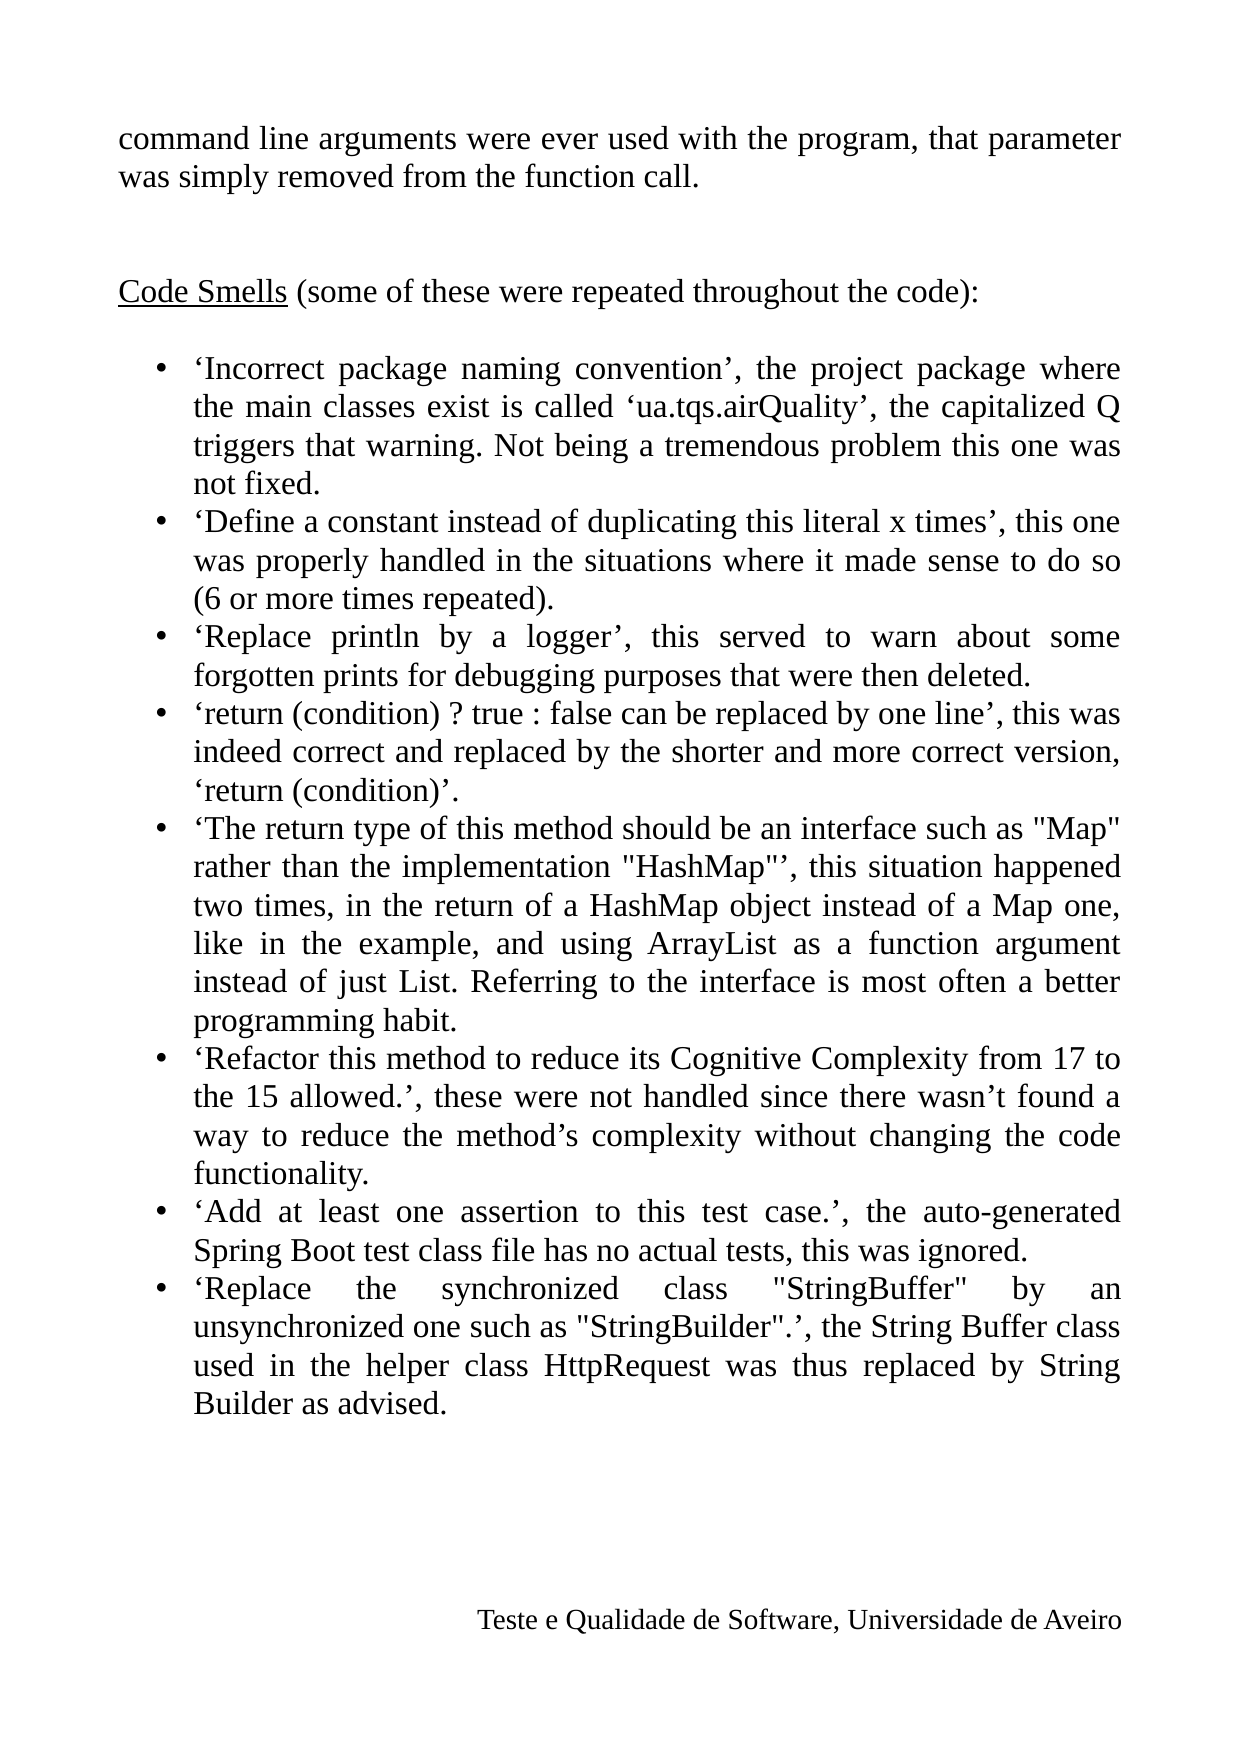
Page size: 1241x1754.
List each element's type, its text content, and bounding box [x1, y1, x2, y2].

list ‘The return type of this method should be an interface such as "Map" rather than the implementation "HashMap"’, this situation happened two times, in the return of a HashMap object instead of a Map one, like in the example, and using ArrayList as a function argument instead of just List. Referring to the interface is most often a better programming habit. [156, 808, 1122, 1038]
list ‘Define a constant instead of duplicating this literal x times’, this one was properly handled in the situations where it made sense to do so (6 or more times repeated). [156, 501, 1122, 616]
list ‘Replace the synchronized class "StringBuffer" by an unsynchronized one such as "StringBuilder".’, the String Buffer class used in the helper class HttpRequest was thus replaced by String Builder as advised. [156, 1268, 1122, 1421]
text command line arguments were ever used with the program, that parameter was simply removed from the function call. [118, 118, 1122, 195]
list ‘return (condition) ? true : false can be replaced by one line’, this was indeed correct and replaced by the shorter and more correct version, ‘return (condition)’. [156, 693, 1122, 808]
list ‘Replace println by a logger’, this served to warn about some forgotten prints for debugging purposes that were then deleted. [156, 616, 1122, 693]
list ‘Refactor this method to reduce its Cognitive Complexity from 17 to the 15 allowed.’, these were not handled since there wasn’t found a way to reduce the method’s complexity without changing the code functionality. [156, 1038, 1122, 1191]
list ‘Incorrect package naming convention’, the project package where the main classes exist is called ‘ua.tqs.airQuality’, the capitalized Q triggers that warning. Not being a tremendous problem this one was not fixed. [156, 348, 1122, 501]
list ‘Add at least one assertion to this test case.’, the auto-generated Spring Boot test class file has no actual tests, this was ignored. [156, 1191, 1122, 1268]
text Code Smells (some of these were repeated throughout the code): [118, 271, 1122, 310]
